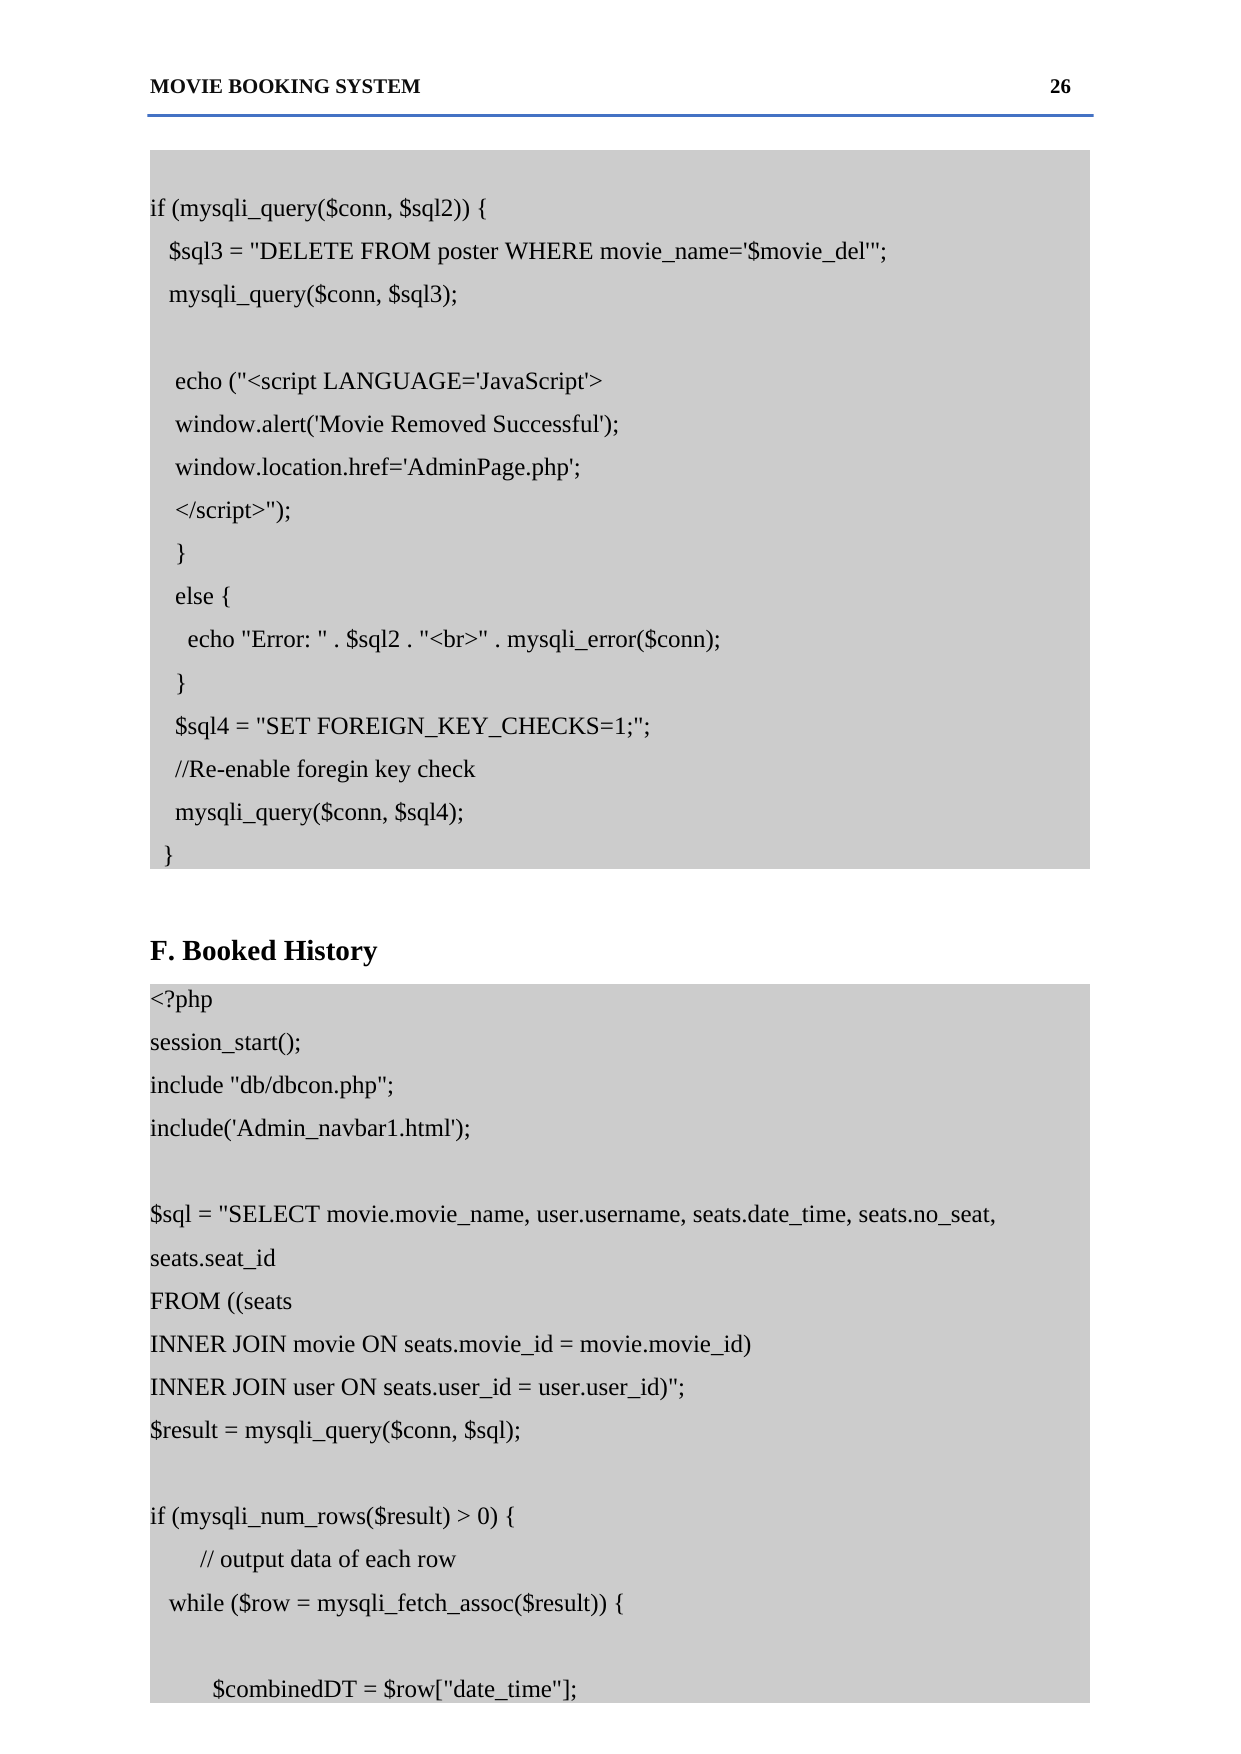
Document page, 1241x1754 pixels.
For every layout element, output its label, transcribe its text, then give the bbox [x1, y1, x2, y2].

text } [150, 538, 1090, 567]
text $sql3 = "DELETE FROM poster WHERE movie_name='$movie_del'"; [150, 236, 1090, 265]
text <?php [150, 984, 1090, 1013]
text if (mysqli_num_rows($result) > 0) { [150, 1501, 1090, 1530]
text FROM ((seats [150, 1286, 1090, 1314]
text } [150, 668, 1090, 696]
text include "db/dbcon.php"; [150, 1070, 1090, 1099]
text session_start(); [150, 1027, 1090, 1056]
text } [150, 840, 1090, 869]
text mysqli_query($conn, $sql4); [150, 797, 1090, 826]
text //Re-enable foregin key check [150, 754, 1090, 783]
text $combinedDT = $row["date_time"]; [150, 1674, 1090, 1703]
text mysqli_query($conn, $sql3); [150, 279, 1090, 308]
text else { [150, 581, 1090, 610]
text </script>"); [150, 495, 1090, 524]
text window.location.href='AdminPage.php'; [150, 452, 1090, 481]
text $result = mysqli_query($conn, $sql); [150, 1415, 1090, 1444]
text $sql = "SELECT movie.movie_name, user.username, seats.date_time, seats.no_seat, seats.seat_id [150, 1199, 1090, 1271]
text window.alert('Movie Removed Successful'); [150, 409, 1090, 438]
text // output data of each row [150, 1544, 1090, 1573]
text echo ("<script LANGUAGE='JavaScript'> [150, 366, 1090, 394]
text F. Booked History [150, 933, 1090, 967]
text include('Admin_navbar1.html'); [150, 1113, 1090, 1142]
text INNER JOIN user ON seats.user_id = user.user_id)"; [150, 1372, 1090, 1401]
text INNER JOIN movie ON seats.movie_id = movie.movie_id) [150, 1329, 1090, 1358]
text if (mysqli_query($conn, $sql2)) { [150, 193, 1090, 222]
text while ($row = mysqli_fetch_assoc($result)) { [150, 1588, 1090, 1616]
text echo "Error: " . $sql2 . "<br>" . mysqli_error($conn); [150, 624, 1090, 653]
text $sql4 = "SET FOREIGN_KEY_CHECKS=1;"; [150, 711, 1090, 739]
